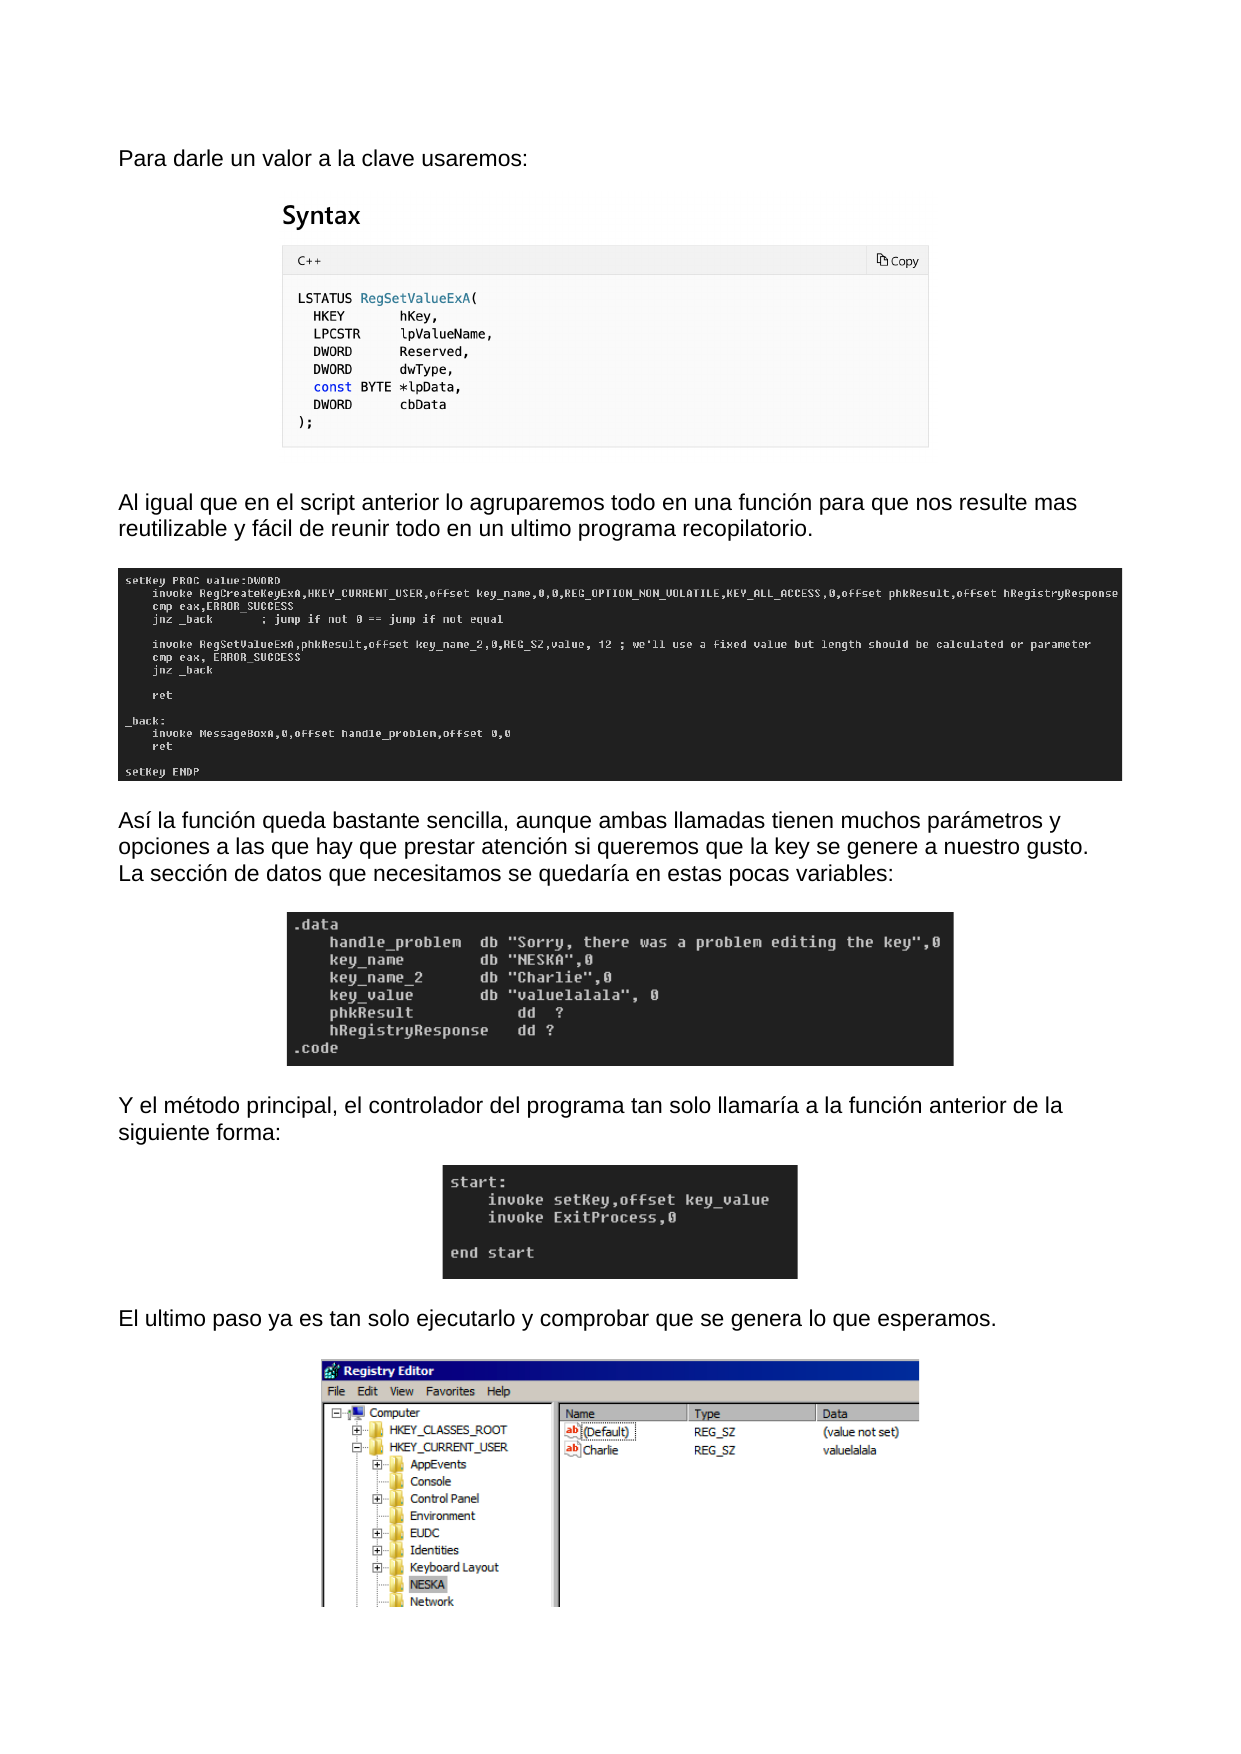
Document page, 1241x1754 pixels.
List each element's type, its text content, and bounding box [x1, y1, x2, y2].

text El ultimo paso ya es tan solo ejecutarlo y comprobar que se genera lo que esperamos. [118, 1305, 1122, 1331]
text Para darle un valor a la clave usaremos: [118, 144, 1122, 171]
picture [442, 1165, 798, 1279]
text Al igual que en el script anterior lo agruparemos todo en una función para que nos resulte mas reutilizable y fácil de reunir todo en un ultimo programa recopilatorio. [118, 489, 1122, 542]
text La sección de datos que necesitamos se quedaría en estas pocas variables: [118, 859, 1122, 886]
picture [321, 1359, 920, 1607]
picture [118, 568, 1123, 781]
picture [278, 191, 938, 463]
text Y el método principal, el controlador del programa tan solo llamaría a la función anterior de la siguiente forma: [118, 1092, 1122, 1145]
picture [286, 912, 954, 1066]
text Así la función queda bastante sencilla, aunque ambas llamadas tienen muchos parámetros y opciones a las que hay que prestar atención si queremos que la key se genere a nuestro gusto. [118, 807, 1122, 859]
